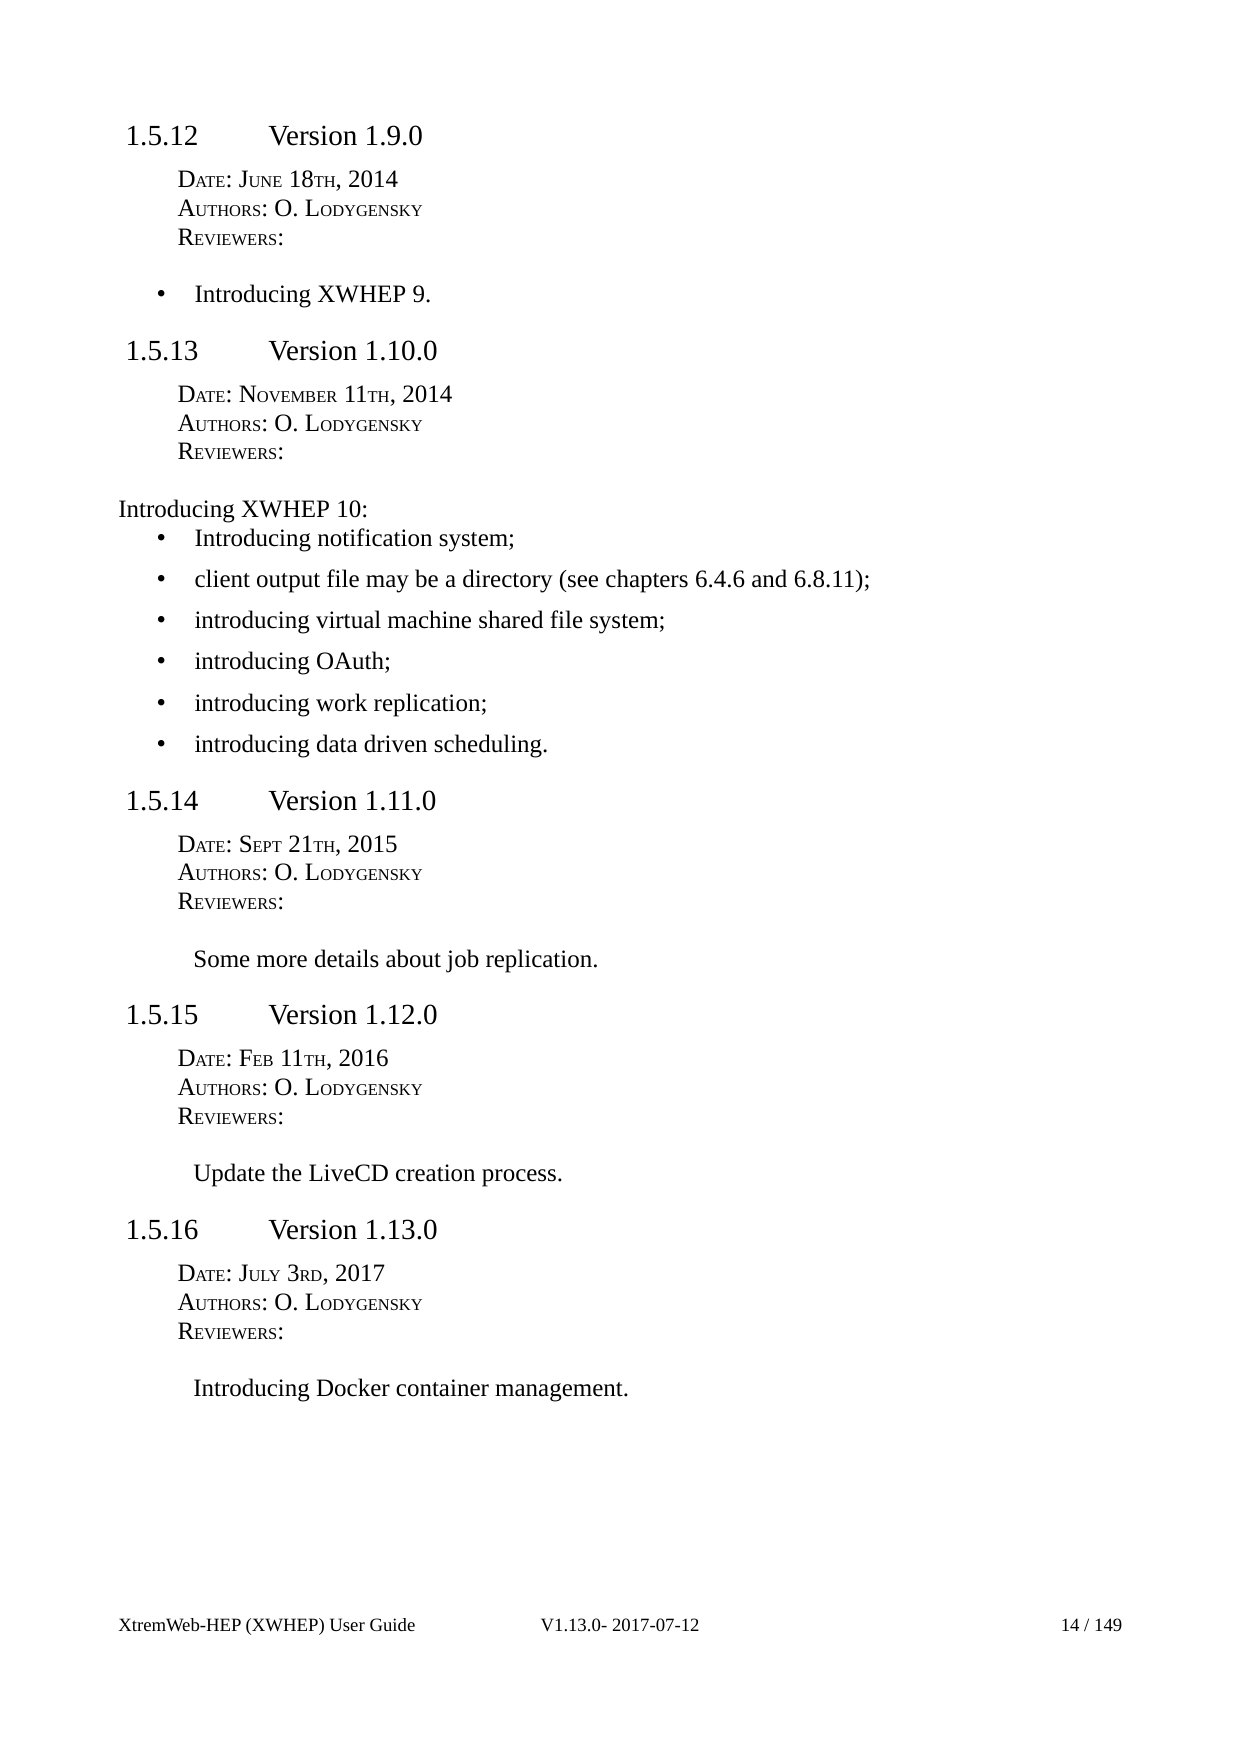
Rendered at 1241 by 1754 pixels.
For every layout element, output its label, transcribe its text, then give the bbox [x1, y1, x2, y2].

text Reviewers: [177, 222, 1122, 250]
subtitle Version 1.9.0 [118, 118, 1122, 152]
list introducing virtual machine shared file system; [157, 605, 1122, 634]
text Date: November 11th, 2014 [177, 379, 1122, 408]
text Date: July 3rd, 2017 [177, 1258, 1122, 1287]
subtitle Version 1.11.0 [118, 783, 1122, 816]
list introducing work replication; [157, 688, 1122, 716]
list Introducing notification system; [157, 523, 1122, 551]
text Authors: O. Lodygensky [177, 1287, 1122, 1316]
text Authors: O. Lodygensky [177, 408, 1122, 436]
subtitle Version 1.13.0 [118, 1212, 1122, 1246]
subtitle Version 1.10.0 [118, 333, 1122, 366]
text Update the LiveCD creation process. [118, 1158, 1122, 1187]
text Authors: O. Lodygensky [177, 857, 1122, 886]
text Reviewers: [177, 886, 1122, 915]
text Reviewers: [177, 1101, 1122, 1130]
text Authors: O. Lodygensky [177, 193, 1122, 222]
list introducing OAuth; [157, 646, 1122, 675]
text Some more details about job replication. [118, 944, 1122, 972]
text Date: June 18th, 2014 [177, 164, 1122, 193]
text Date: Feb 11th, 2016 [177, 1043, 1122, 1072]
list client output file may be a directory (see chapters 6.4.6 and 6.8.11); [157, 564, 1122, 593]
text Reviewers: [177, 1316, 1122, 1344]
text Authors: O. Lodygensky [177, 1072, 1122, 1101]
subtitle Version 1.12.0 [118, 997, 1122, 1031]
list introducing data driven scheduling. [157, 729, 1122, 758]
list Introducing XWHEP 9. [157, 279, 1122, 308]
text Introducing XWHEP 10: [118, 494, 1122, 523]
text Reviewers: [177, 436, 1122, 465]
text Date: Sept 21th, 2015 [177, 829, 1122, 857]
text Introducing Docker container management. [118, 1373, 1122, 1402]
